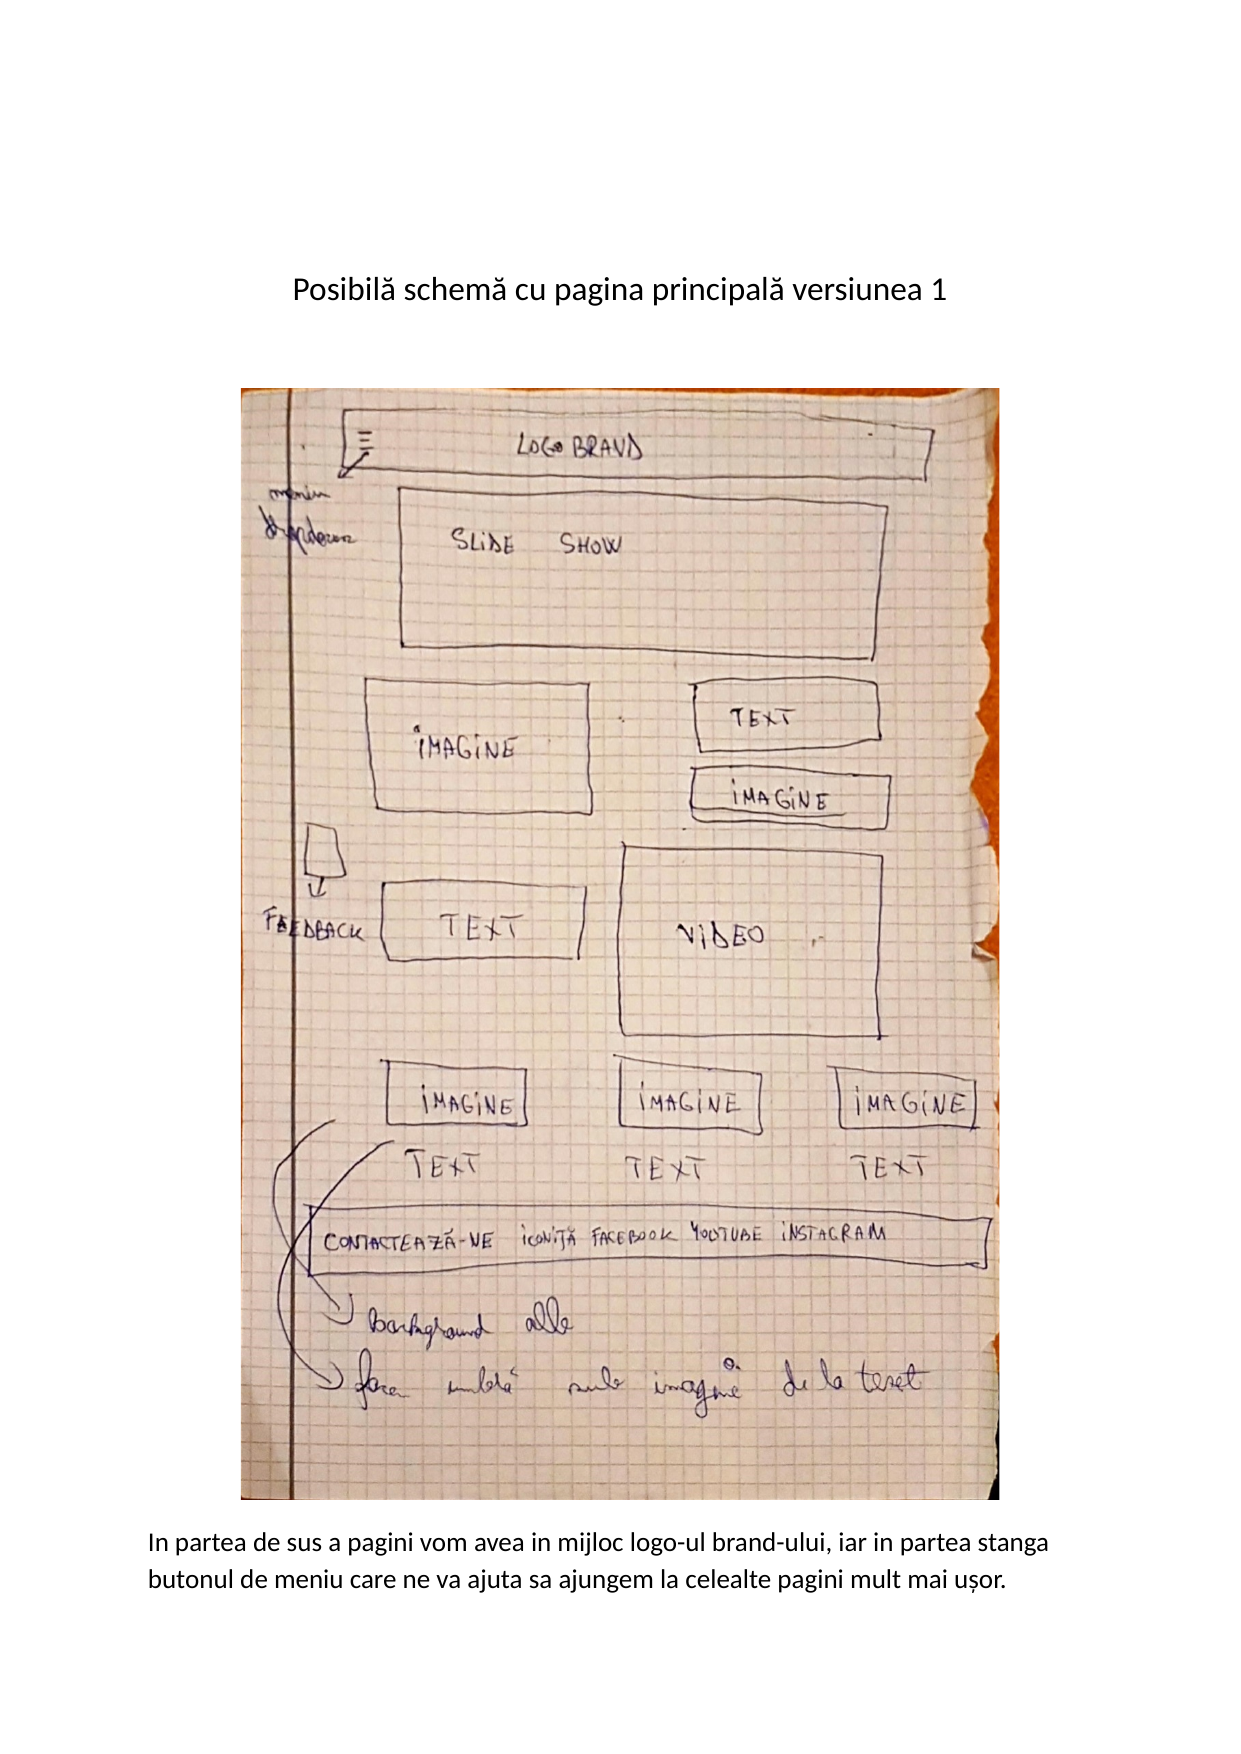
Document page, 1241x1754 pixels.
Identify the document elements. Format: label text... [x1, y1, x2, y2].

text Posibilă schemă cu pagina principală versiunea 1 [148, 268, 1093, 309]
text In partea de sus a pagini vom avea in mijloc logo-ul brand-ului, iar in partea stanga butonul de meniu care ne va ajuta sa ajungem la celealte pagini mult mai ușor. [148, 1525, 1093, 1596]
